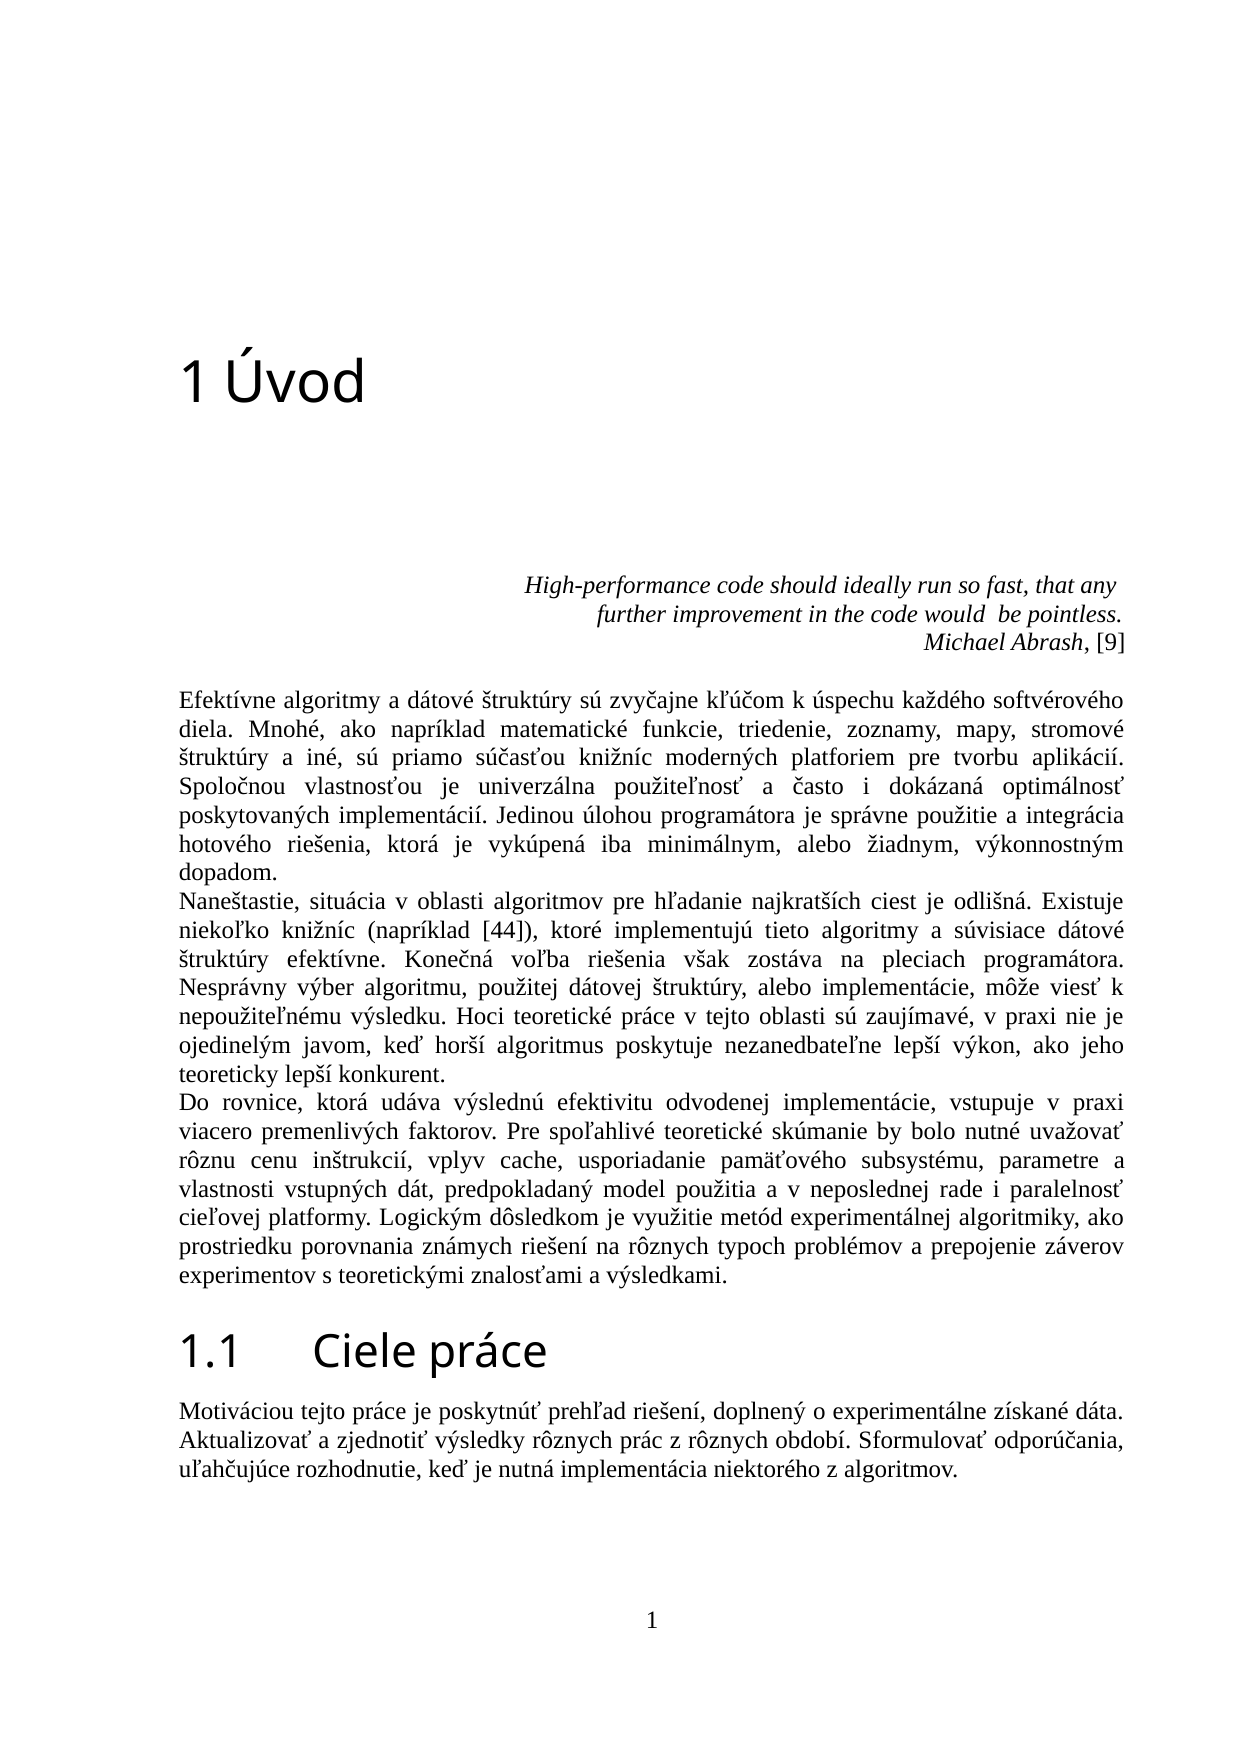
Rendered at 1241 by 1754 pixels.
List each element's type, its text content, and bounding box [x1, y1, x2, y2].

subtitle Ciele práce [178, 1319, 1125, 1381]
text High-performance code should ideally run so fast, that any [178, 570, 1125, 599]
text Do rovnice, ktorá udáva výslednú efektivitu odvodenej implementácie, vstupuje v praxi viacero premenlivých faktorov. Pre spoľahlivé teoretické skúmanie by bolo nutné uvažovať rôznu cenu inštrukcií, vplyv cache, usporiadanie pamäťového subsystému, parametre a vlastnosti vstupných dát, predpokladaný model použitia a v neposlednej rade i paralelnosť cieľovej platformy. Logickým dôsledkom je využitie metód experimentálnej algoritmiky, ako prostriedku porovnania známych riešení na rôznych typoch problémov a prepojenie záverov experimentov s teoretickými znalosťami a výsledkami. [178, 1087, 1125, 1289]
text Michael Abrash, [9] [178, 627, 1125, 656]
subtitle Úvod [178, 341, 1125, 420]
text further improvement in the code would be pointless. [178, 599, 1125, 627]
text Efektívne algoritmy a dátové štruktúry sú zvyčajne kľúčom k úspechu každého softvérového diela. Mnohé, ako napríklad matematické funkcie, triedenie, zoznamy, mapy, stromové štruktúry a iné, sú priamo súčasťou knižníc moderných platforiem pre tvorbu aplikácií. Spoločnou vlastnosťou je univerzálna použiteľnosť a často i dokázaná optimálnosť poskytovaných implementácií. Jedinou úlohou programátora je správne použitie a integrácia hotového riešenia, ktorá je vykúpená iba minimálnym, alebo žiadnym, výkonnostným dopadom. [178, 685, 1125, 886]
text Motiváciou tejto práce je poskytnúť prehľad riešení, doplnený o experimentálne získané dáta. Aktualizovať a zjednotiť výsledky rôznych prác z rôznych období. Sformulovať odporúčania, uľahčujúce rozhodnutie, keď je nutná implementácia niektorého z algoritmov. [178, 1396, 1125, 1482]
text Naneštastie, situácia v oblasti algoritmov pre hľadanie najkratších ciest je odlišná. Existuje niekoľko knižníc (napríklad [44]), ktoré implementujú tieto algoritmy a súvisiace dátové štruktúry efektívne. Konečná voľba riešenia však zostáva na pleciach programátora. Nesprávny výber algoritmu, použitej dátovej štruktúry, alebo implementácie, môže viesť k nepoužiteľnému výsledku. Hoci teoretické práce v tejto oblasti sú zaujímavé, v praxi nie je ojedinelým javom, keď horší algoritmus poskytuje nezanedbateľne lepší výkon, ako jeho teoreticky lepší konkurent. [178, 886, 1125, 1087]
